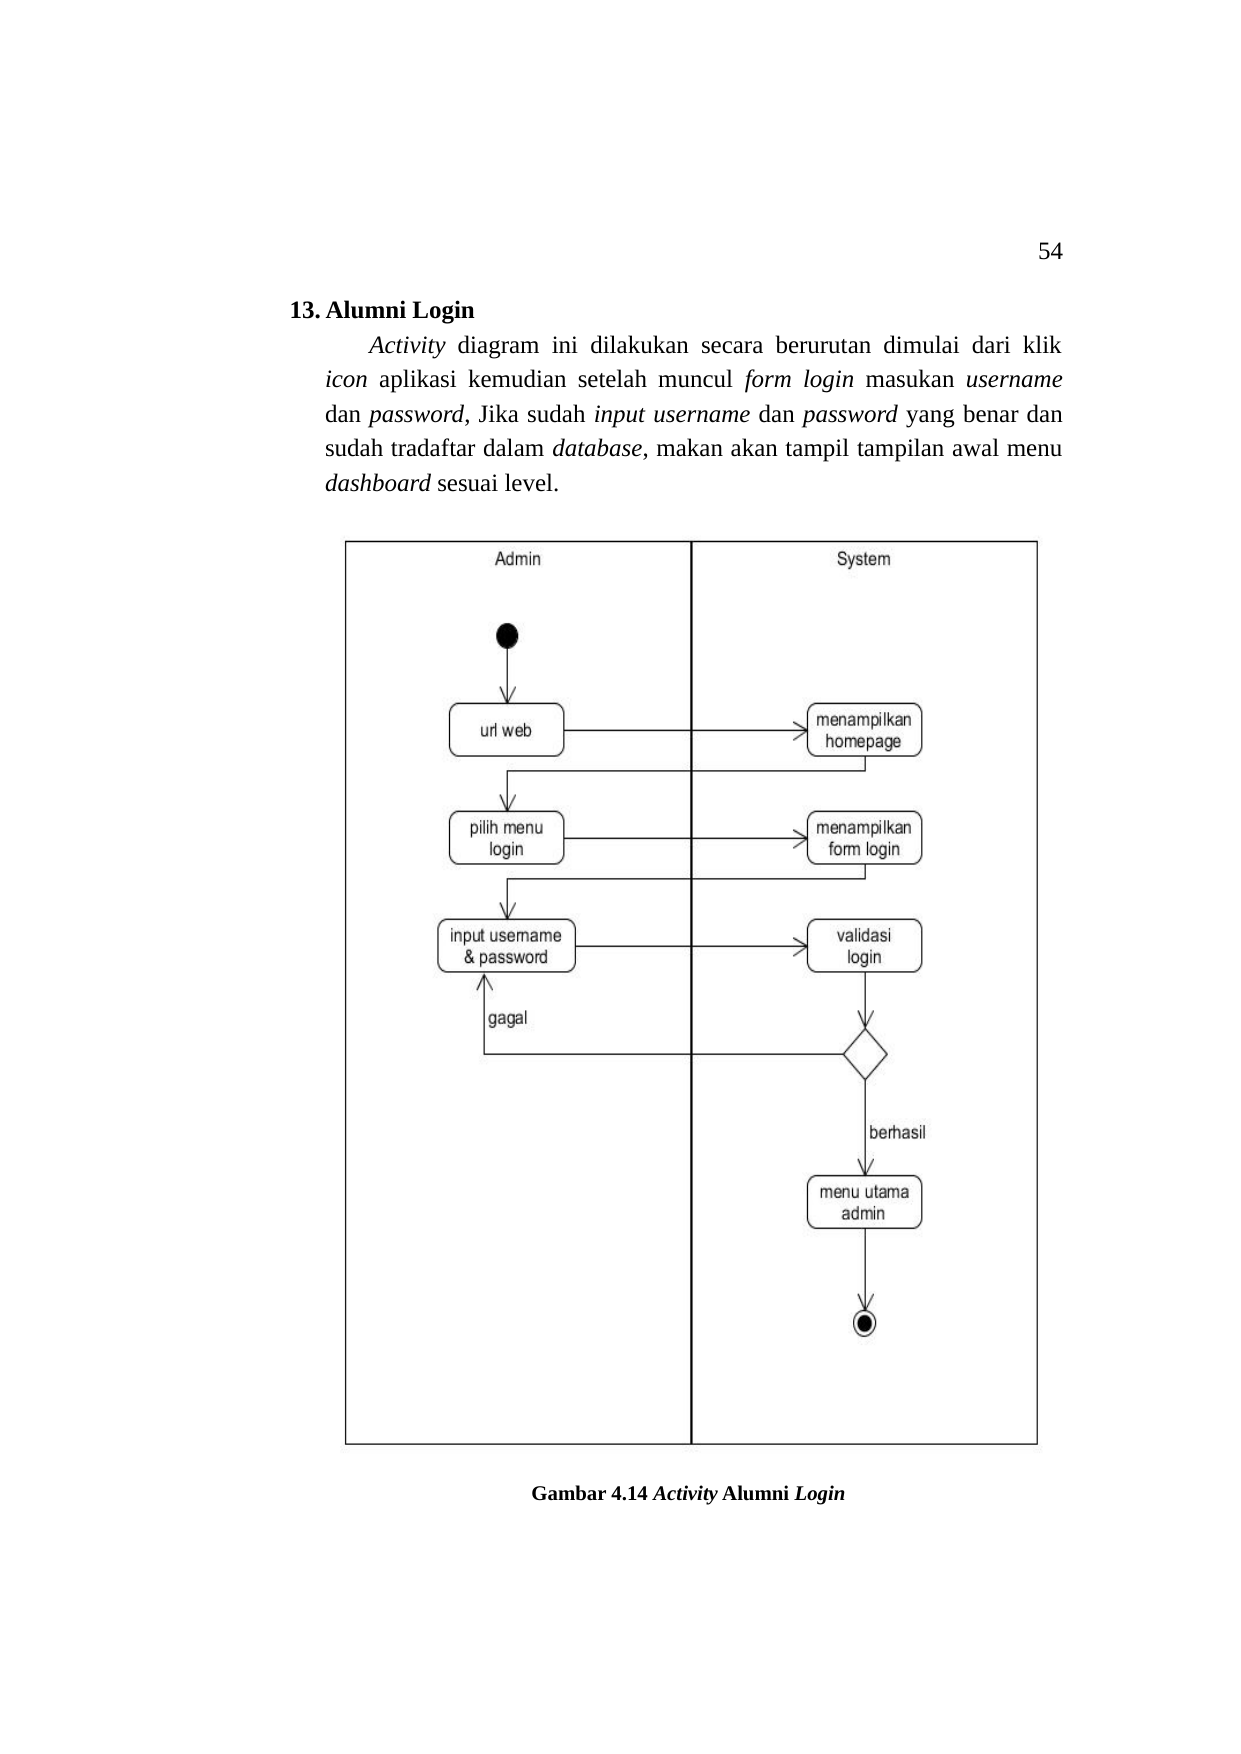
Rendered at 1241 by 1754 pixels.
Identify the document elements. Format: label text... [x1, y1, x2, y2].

text 13. Alumni Login [289, 295, 1063, 324]
text Gambar 4.14 Activity Alumni Login [322, 1472, 1060, 1505]
picture [322, 514, 1061, 1472]
text Activity diagram ini dilakukan secara berurutan dimulai dari klik icon aplikasi kemudian setelah muncul form login masukan username dan password, Jika sudah input username dan password yang benar dan sudah tradaftar dalam database, makan akan tampil tampilan awal menu dashboard sesuai level. [325, 330, 1063, 496]
